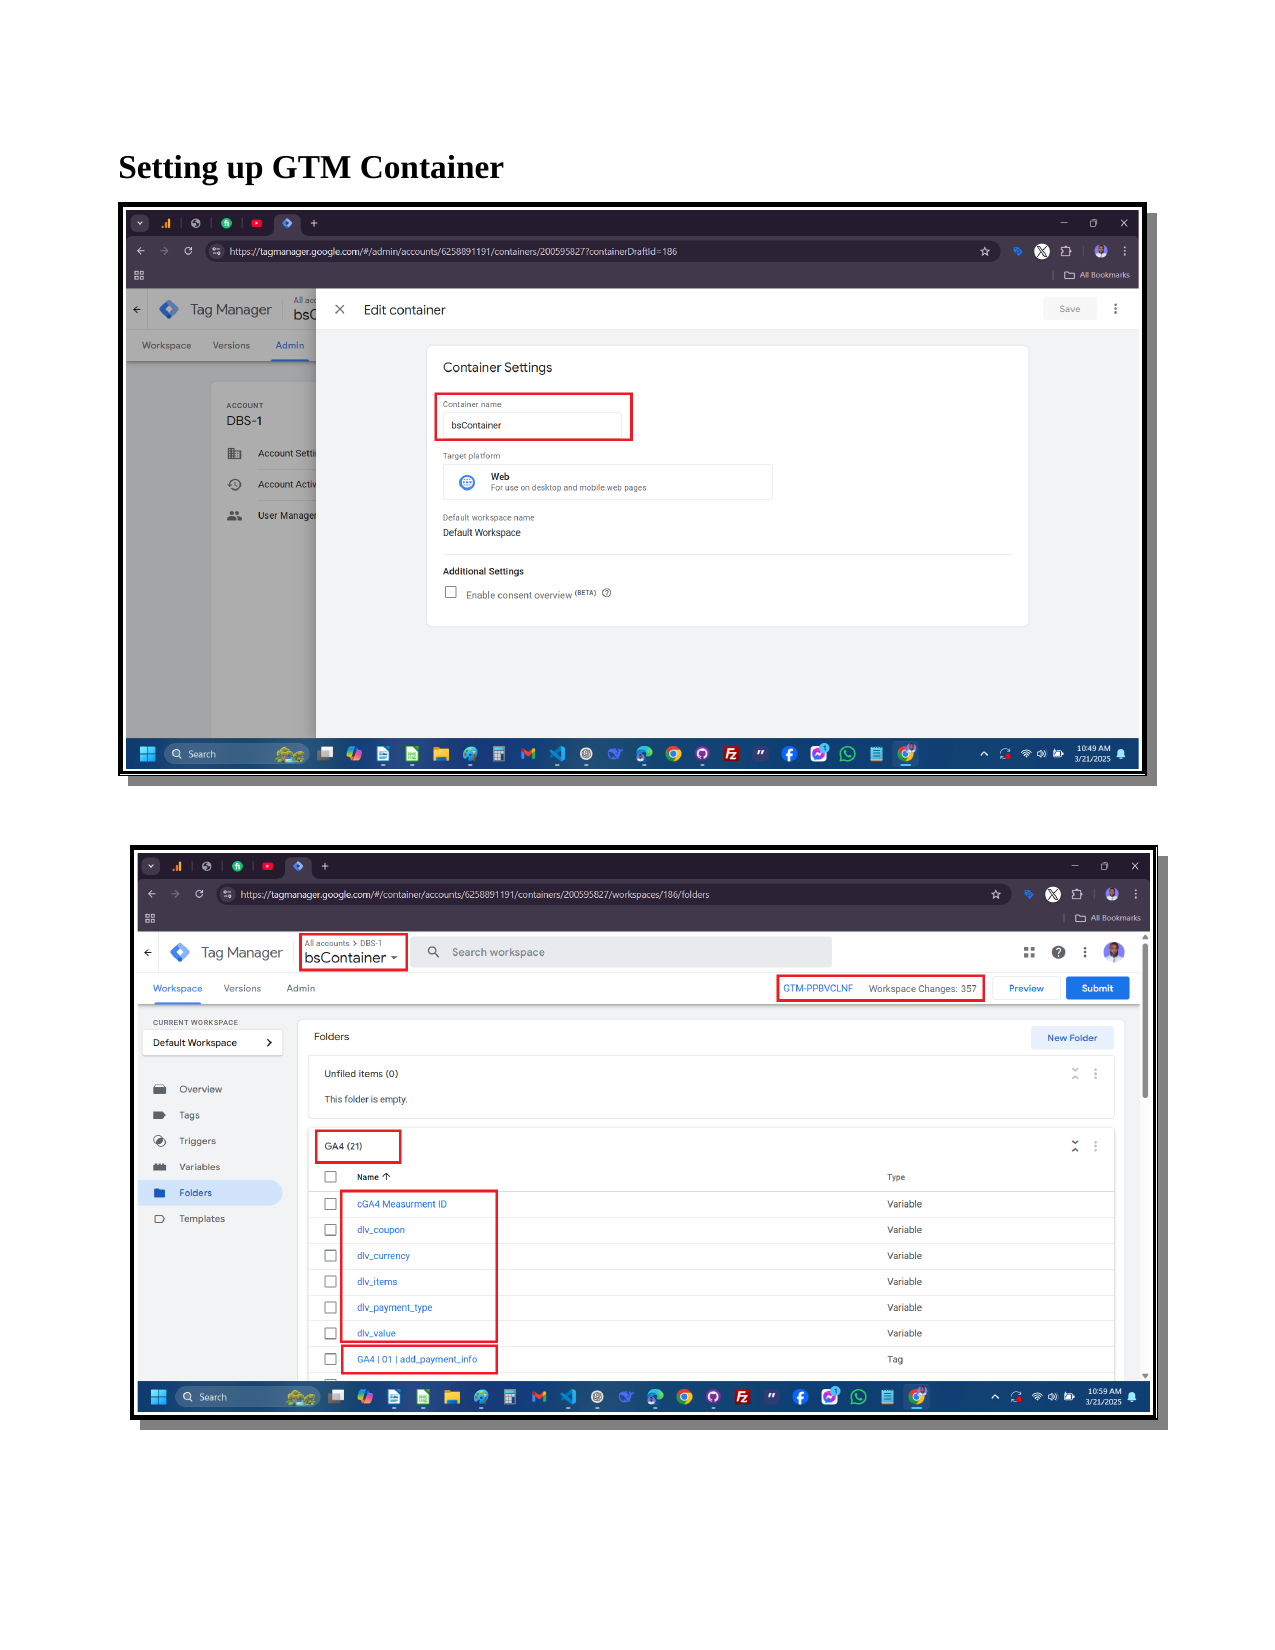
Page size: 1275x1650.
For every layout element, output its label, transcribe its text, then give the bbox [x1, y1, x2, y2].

picture [137, 853, 1150, 1412]
picture [126, 210, 1139, 769]
text Setting up GTM Container [118, 147, 1157, 185]
